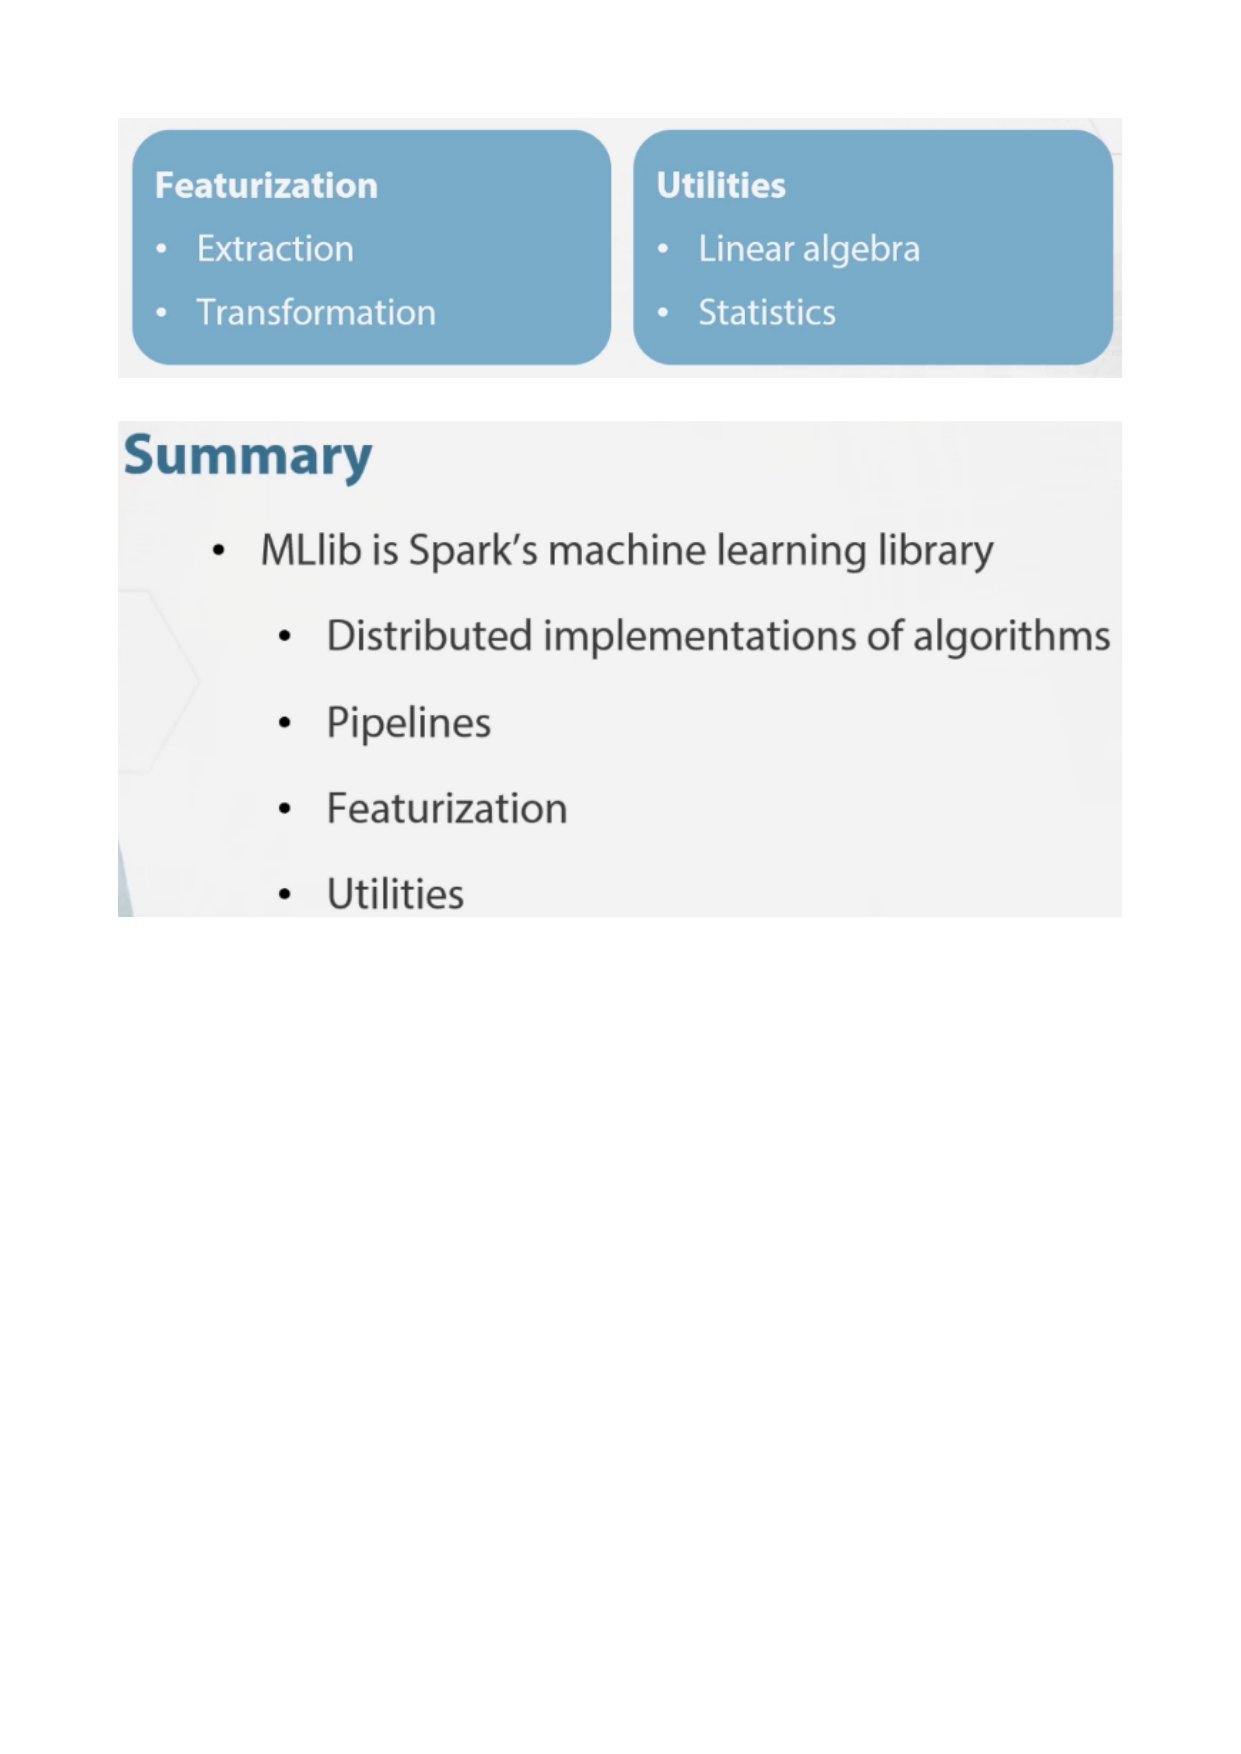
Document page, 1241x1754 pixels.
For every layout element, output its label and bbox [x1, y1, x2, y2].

picture [118, 421, 1123, 917]
picture [118, 118, 1123, 378]
